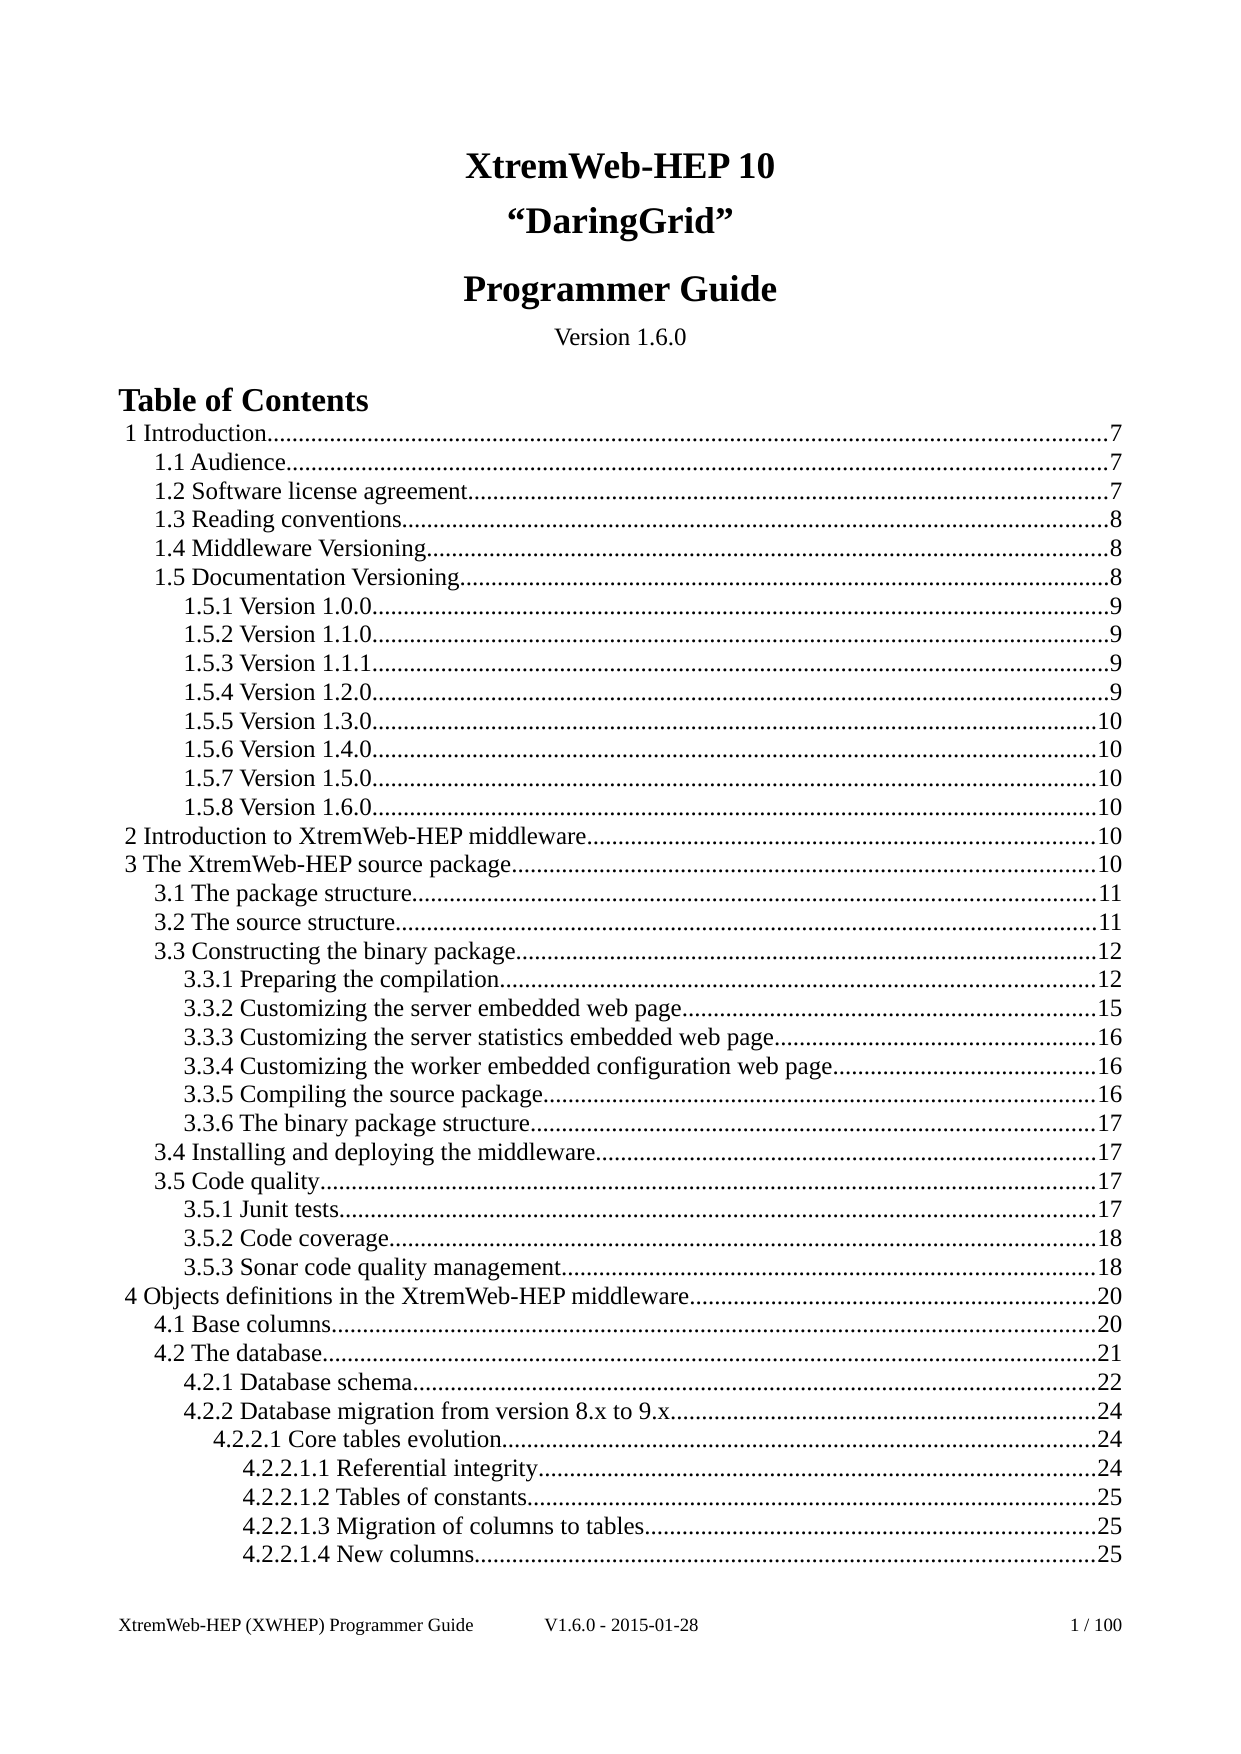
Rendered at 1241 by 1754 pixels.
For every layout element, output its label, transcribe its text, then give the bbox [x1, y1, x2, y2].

text 4.1 Base columns 20 [148, 1309, 1122, 1338]
text 1.5.5 Version 1.3.0 10 [177, 706, 1122, 734]
text 3.5 Code quality 17 [148, 1166, 1122, 1194]
text Version 1.6.0 [118, 322, 1122, 351]
text 3.3.1 Preparing the compilation 12 [177, 964, 1122, 993]
text 3.4 Installing and deploying the middleware 17 [148, 1137, 1122, 1166]
subtitle Table of Contents [118, 380, 1122, 418]
text 3 The XtremWeb-HEP source package 10 [118, 849, 1122, 878]
text 3.5.1 Junit tests 17 [177, 1194, 1122, 1223]
text 4 Objects definitions in the XtremWeb-HEP middleware 20 [118, 1281, 1122, 1309]
text 1.3 Reading conventions 8 [148, 504, 1122, 533]
text 1.5.6 Version 1.4.0 10 [177, 734, 1122, 763]
text 3.3.2 Customizing the server embedded web page 15 [177, 993, 1122, 1022]
text 3.1 The package structure 11 [148, 878, 1122, 907]
text 4.2.2.1 Core tables evolution 24 [207, 1424, 1122, 1453]
text 3.5.2 Code coverage 18 [177, 1223, 1122, 1252]
text 1.1 Audience 7 [148, 447, 1122, 476]
text 4.2.1 Database schema 22 [177, 1367, 1122, 1396]
text 3.5.3 Sonar code quality management 18 [177, 1252, 1122, 1281]
text 3.3.6 The binary package structure 17 [177, 1108, 1122, 1137]
text 1 Introduction 7 [118, 418, 1122, 447]
text 4.2.2.1.2 Tables of constants 25 [236, 1482, 1122, 1511]
text 3.3.3 Customizing the server statistics embedded web page 16 [177, 1022, 1122, 1051]
text 4.2.2.1.4 New columns 25 [236, 1539, 1122, 1568]
text 2 Introduction to XtremWeb-HEP middleware 10 [118, 821, 1122, 849]
text 1.5.1 Version 1.0.0 9 [177, 591, 1122, 619]
text 3.2 The source structure. 11 [148, 907, 1122, 936]
text 1.5.3 Version 1.1.1 9 [177, 648, 1122, 677]
text 4.2 The database 21 [148, 1338, 1122, 1367]
text 1.2 Software license agreement 7 [148, 476, 1122, 504]
text 1.5.7 Version 1.5.0 10 [177, 763, 1122, 792]
text 4.2.2.1.3 Migration of columns to tables 25 [236, 1511, 1122, 1539]
subtitle XtremWeb-HEP 10 [118, 143, 1122, 186]
text “DaringGrid” [118, 199, 1122, 242]
text 3.3 Constructing the binary package 12 [148, 936, 1122, 964]
text 3.3.4 Customizing the worker embedded configuration web page 16 [177, 1051, 1122, 1079]
text 1.4 Middleware Versioning 8 [148, 533, 1122, 562]
text 1.5.8 Version 1.6.0 10 [177, 792, 1122, 821]
text 4.2.2.1.1 Referential integrity 24 [236, 1453, 1122, 1482]
text 4.2.2 Database migration from version 8.x to 9.x 24 [177, 1396, 1122, 1424]
text 1.5 Documentation Versioning 8 [148, 562, 1122, 591]
text 1.5.4 Version 1.2.0 9 [177, 677, 1122, 706]
text 3.3.5 Compiling the source package 16 [177, 1079, 1122, 1108]
subtitle Programmer Guide [118, 267, 1122, 310]
text 1.5.2 Version 1.1.0 9 [177, 619, 1122, 648]
